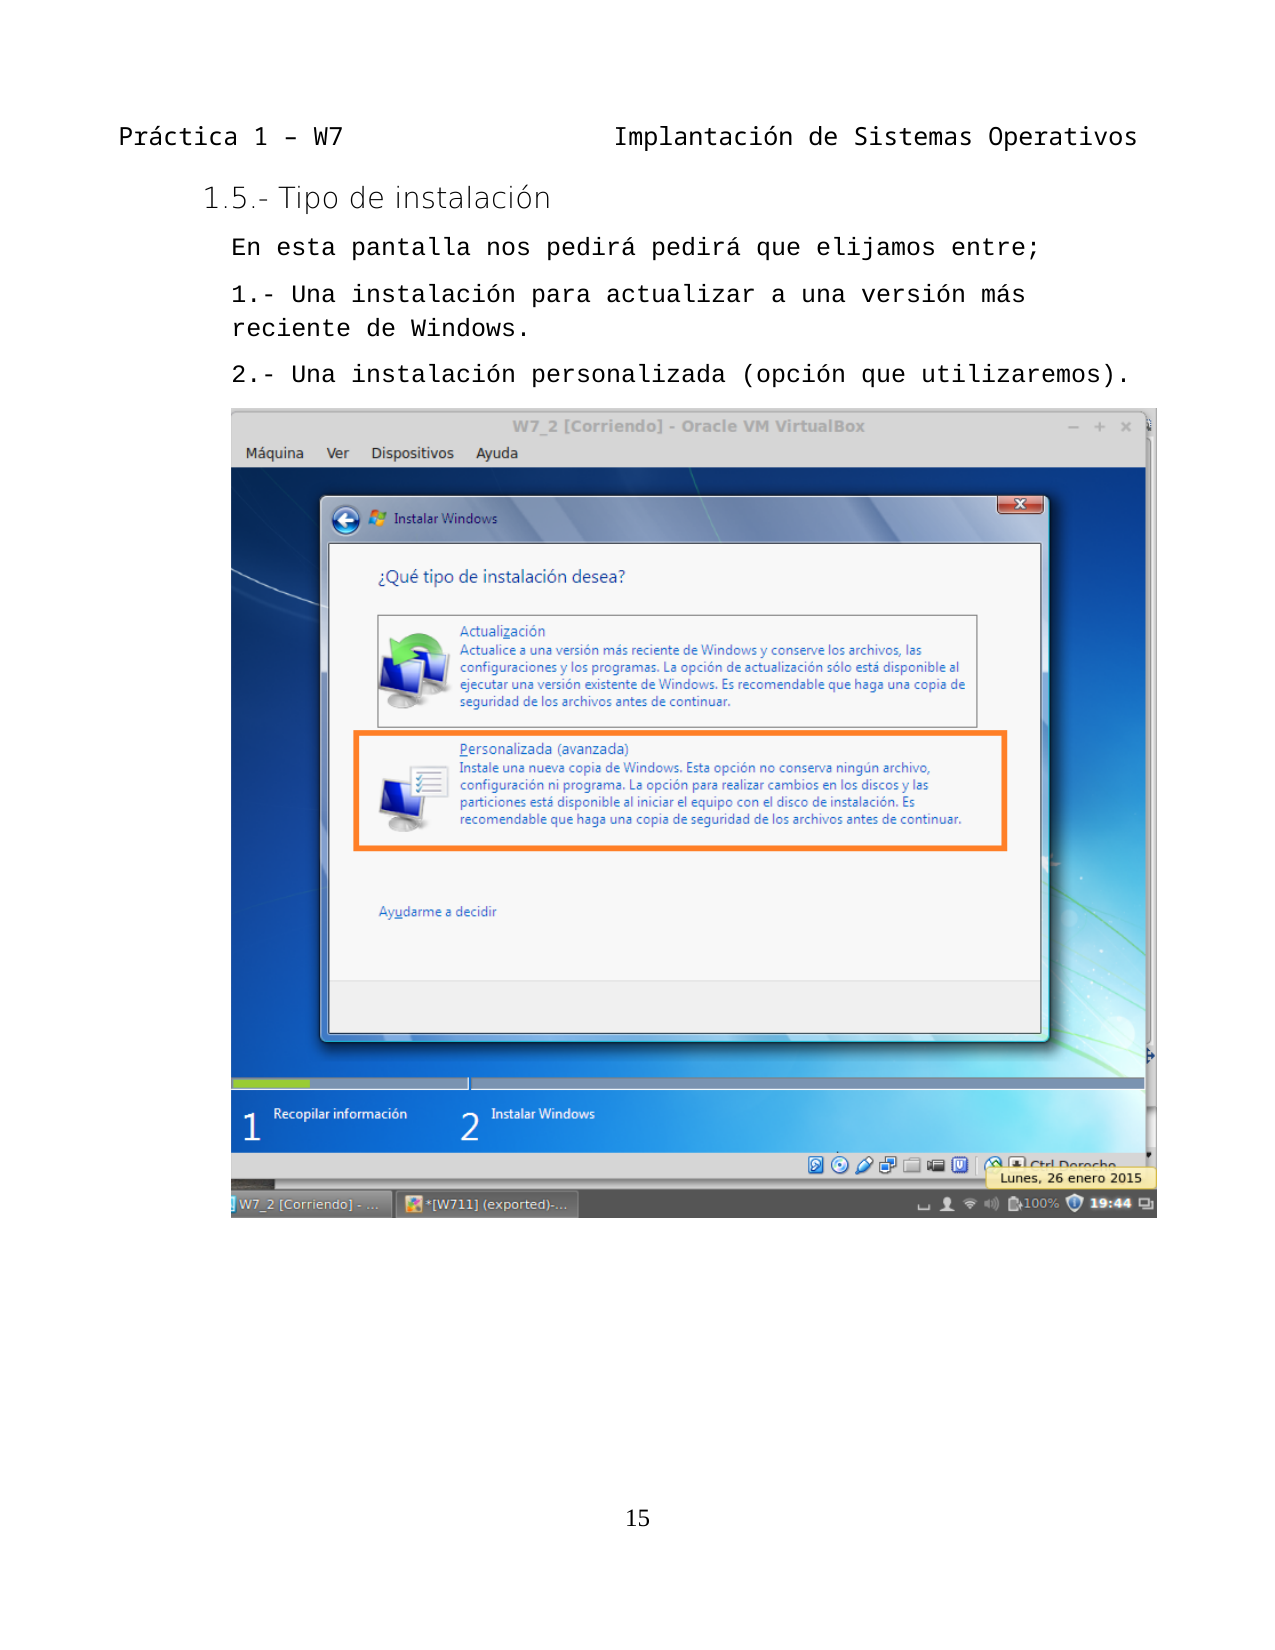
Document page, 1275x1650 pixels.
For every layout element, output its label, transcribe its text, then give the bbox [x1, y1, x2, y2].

picture [231, 408, 1157, 1218]
text 1.- Una instalación para actualizar a una versión más reciente de Windows. [231, 281, 1157, 344]
list Tipo de instalación [193, 182, 1157, 216]
text En esta pantalla nos pedirá pedirá que elijamos entre; [231, 235, 1157, 263]
text 2.- Una instalación personalizada (opción que utilizaremos). [231, 362, 1157, 390]
